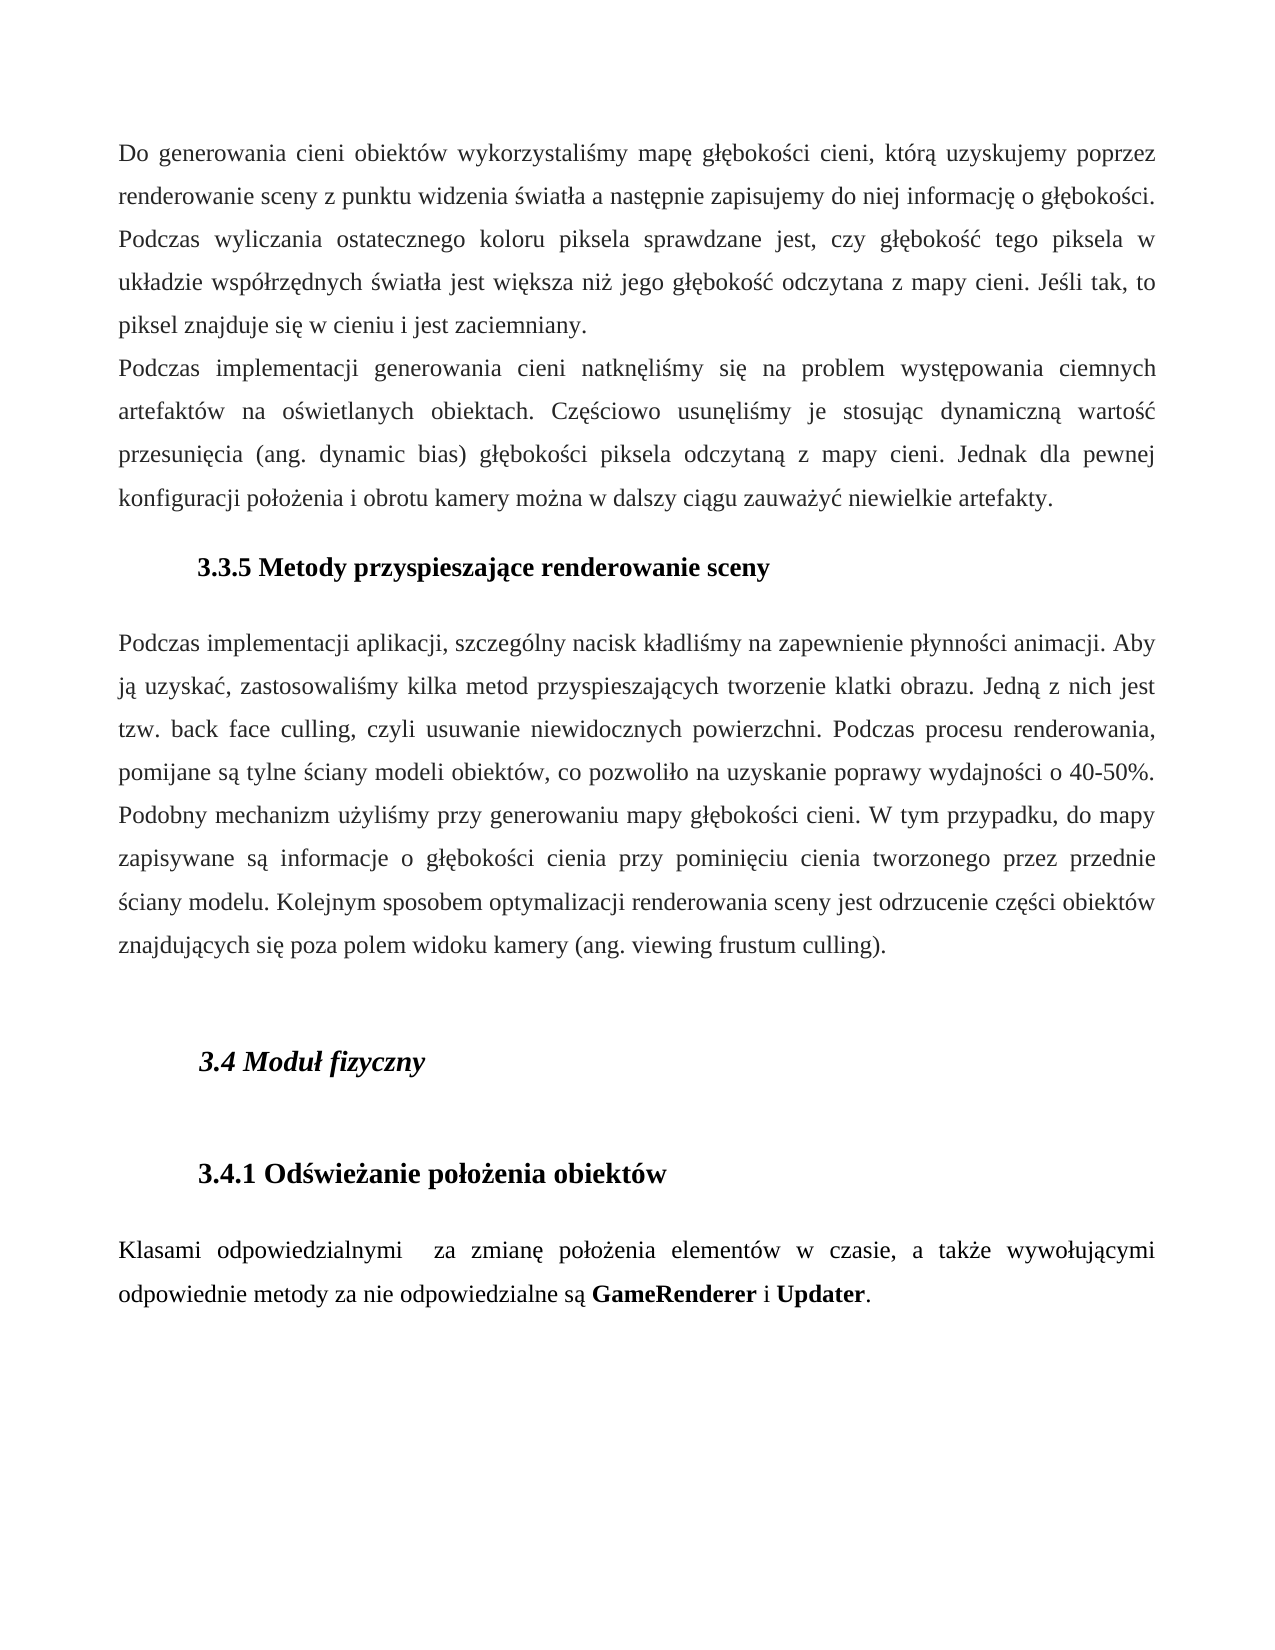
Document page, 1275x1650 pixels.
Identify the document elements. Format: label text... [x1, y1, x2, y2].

text Klasami odpowiedzialnymi za zmianę położenia elementów w czasie, a także wywołującymi odpowiednie metody za nie odpowiedzialne są GameRenderer i Updater. [118, 1236, 1157, 1307]
subtitle Metody przyspieszające renderowanie sceny [191, 551, 1157, 582]
subtitle Moduł fizyczny [192, 1044, 1157, 1078]
text Podczas implementacji aplikacji, szczególny nacisk kładliśmy na zapewnienie płynności animacji. Aby ją uzyskać, zastosowaliśmy kilka metod przyspieszających tworzenie klatki obrazu. Jedną z nich jest tzw. back face culling, czyli usuwanie niewidocznych powierzchni. Podczas procesu renderowania, pomijane są tylne ściany modeli obiektów, co pozwoliło na uzyskanie poprawy wydajności o 40-50%. Podobny mechanizm użyliśmy przy generowaniu mapy głębokości cieni. W tym przypadku, do mapy zapisywane są informacje o głębokości cienia przy pominięciu cienia tworzonego przez przednie ściany modelu. Kolejnym sposobem optymalizacji renderowania sceny jest odrzucenie części obiektów znajdujących się poza polem widoku kamery (ang. viewing frustum culling). [118, 628, 1157, 958]
text Do generowania cieni obiektów wykorzystaliśmy mapę głębokości cieni, którą uzyskujemy poprzez renderowanie sceny z punktu widzenia światła a następnie zapisujemy do niej informację o głębokości. Podczas wyliczania ostatecznego koloru piksela sprawdzane jest, czy głębokość tego piksela w układzie współrzędnych światła jest większa niż jego głębokość odczytana z mapy cieni. Jeśli tak, to piksel znajduje się w cieniu i jest zaciemniany. [118, 138, 1157, 339]
text Podczas implementacji generowania cieni natknęliśmy się na problem występowania ciemnych artefaktów na oświetlanych obiektach. Częściowo usunęliśmy je stosując dynamiczną wartość przesunięcia (ang. dynamic bias) głębokości piksela odczytaną z mapy cieni. Jednak dla pewnej konfiguracji położenia i obrotu kamery można w dalszy ciągu zauważyć niewielkie artefakty. [118, 353, 1157, 511]
subtitle Odświeżanie położenia obiektów [191, 1156, 1157, 1189]
